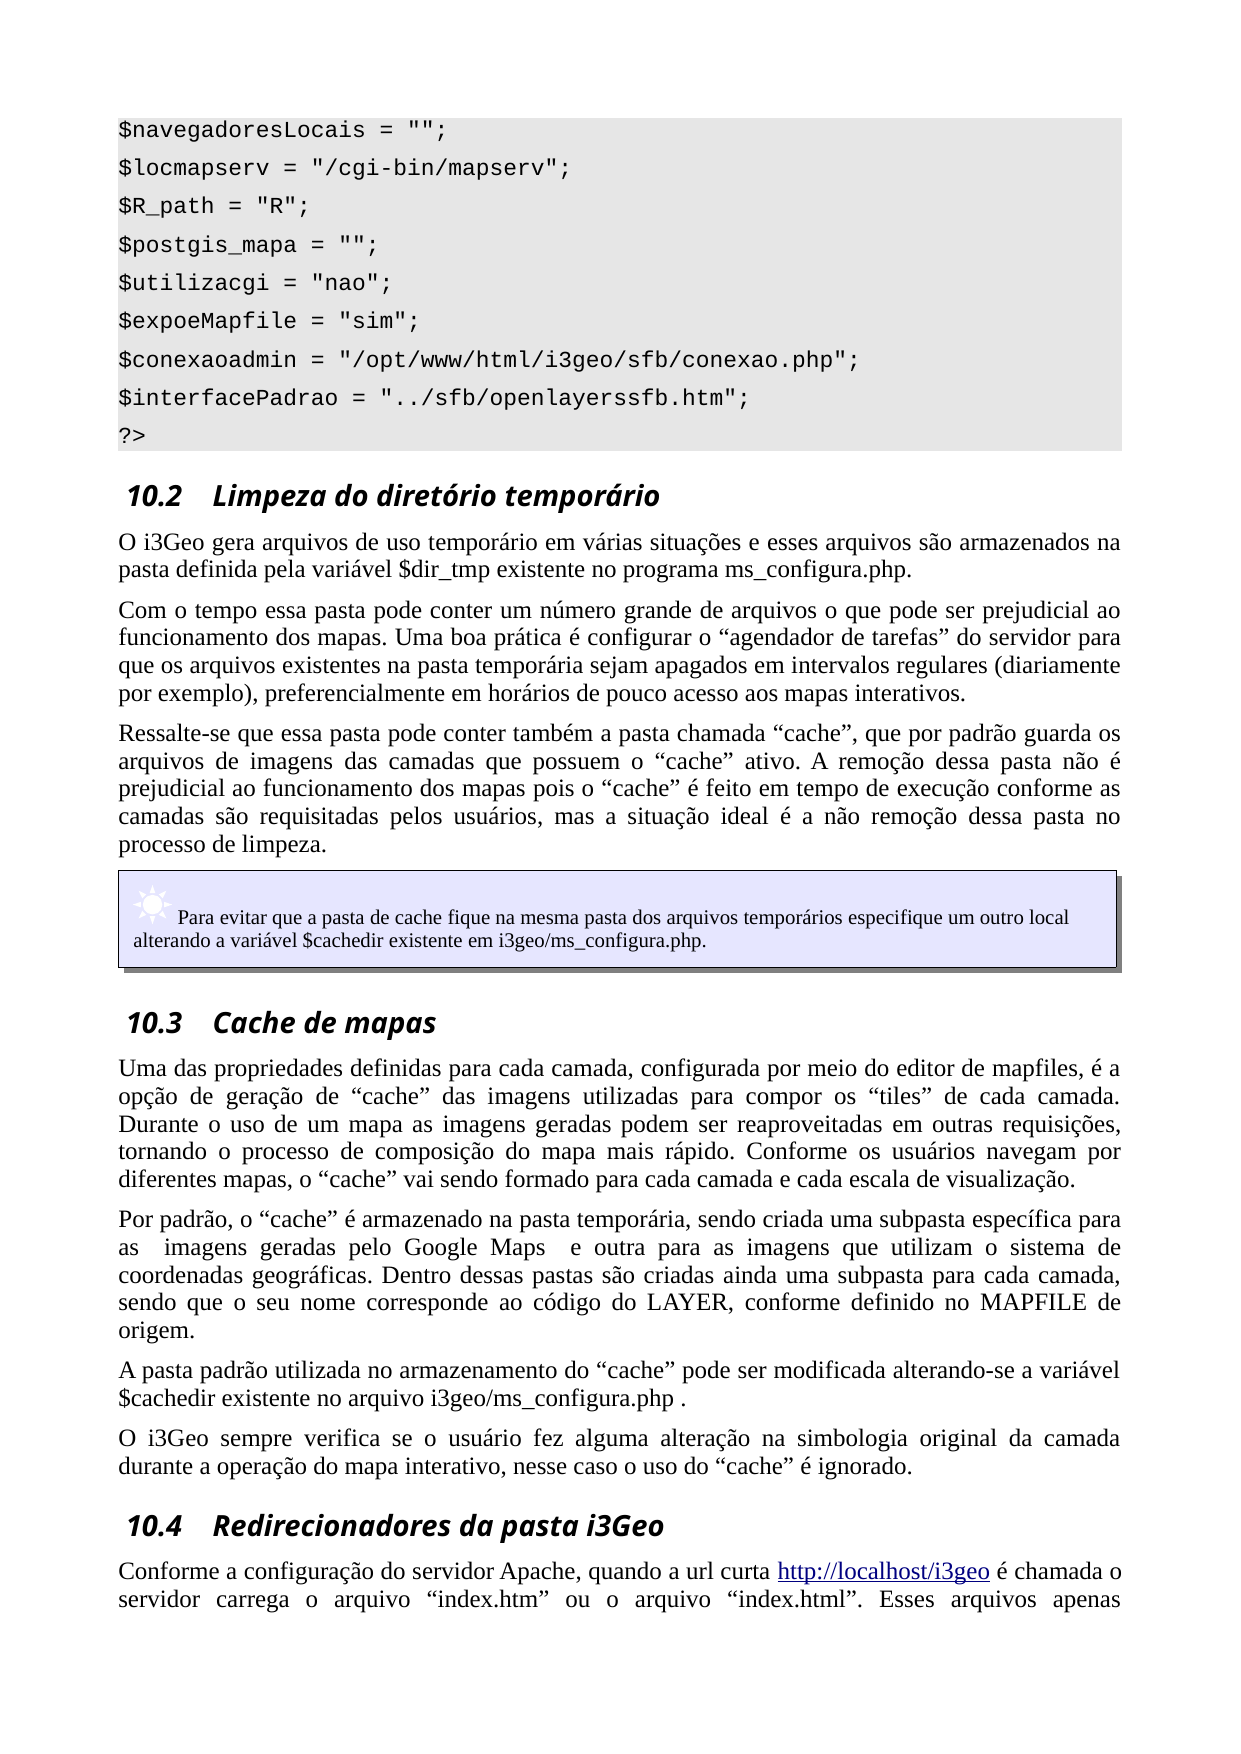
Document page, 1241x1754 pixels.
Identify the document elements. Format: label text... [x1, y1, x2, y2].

text $utilizacgi = "nao"; [118, 271, 1122, 297]
text $expoeMapfile = "sim"; [118, 310, 1122, 336]
text $postgis_mapa = ""; [118, 233, 1122, 259]
subtitle Redirecionadores da pasta i3Geo [118, 1505, 1122, 1544]
text O i3Geo gera arquivos de uso temporário em várias situações e esses arquivos são armazenados na pasta definida pela variável $dir_tmp existente no programa ms_configura.php. [118, 528, 1122, 583]
picture [149, 916, 156, 925]
picture [133, 901, 141, 908]
text Uma das propriedades definidas para cada camada, configurada por meio do editor de mapfiles, é a opção de geração de “cache” das imagens utilizadas para compor os “tiles” de cada camada. Durante o uso de um mapa as imagens geradas podem ser reaproveitadas em outras requisições, tornando o processo de composição do mapa mais rápido. Conforme os usuários navegam por diferentes mapas, o “cache” vai sendo formado para cada camada e cada escala de visualização. [118, 1054, 1122, 1193]
text Ressalte-se que essa pasta pode conter também a pasta chamada “cache”, que por padrão guarda os arquivos de imagens das camadas que possuem o “cache” ativo. A remoção dessa pasta não é prejudicial ao funcionamento dos mapas pois o “cache” é feito em tempo de execução conforme as camadas são requisitadas pelos usuários, mas a situação ideal é a não remoção dessa pasta no processo de limpeza. [118, 719, 1122, 858]
text Com o tempo essa pasta pode conter um número grande de arquivos o que pode ser prejudicial ao funcionamento dos mapas. Uma boa prática é configurar o “agendador de tarefas” do servidor para que os arquivos existentes na pasta temporária sejam apagados em intervalos regulares (diariamente por exemplo), preferencialmente em horários de pouco acesso aos mapas interativos. [118, 596, 1122, 707]
picture [164, 901, 173, 908]
text A pasta padrão utilizada no armazenamento do “cache” pode ser modificada alterando-se a variável $cachedir existente no arquivo i3geo/ms_configura.php . [118, 1356, 1122, 1412]
text Para evitar que a pasta de cache fique na mesma pasta dos arquivos temporários especifique um outro local alterando a variável $cachedir existente em i3geo/ms_configura.php. [119, 871, 1116, 967]
text $interfacePadrao = "../sfb/openlayerssfb.htm"; [118, 386, 1122, 412]
text O i3Geo sempre verifica se o usuário fez alguma alteração na simbologia original da camada durante a operação do mapa interativo, nesse caso o uso do “cache” é ignorado. [118, 1424, 1122, 1480]
picture [138, 885, 167, 919]
text $navegadoresLocais = ""; [118, 118, 1122, 144]
subtitle Limpeza do diretório temporário [118, 476, 1122, 515]
text $R_path = "R"; [118, 195, 1122, 221]
subtitle Cache de mapas [118, 1002, 1122, 1042]
text $locmapserv = "/cgi-bin/mapserv"; [118, 156, 1122, 182]
text Conforme a configuração do servidor Apache, quando a url curta http://localhost/i3geo é chamada o servidor carrega o arquivo “index.htm” ou o arquivo “index.html”. Esses arquivos apenas [118, 1557, 1122, 1612]
text Por padrão, o “cache” é armazenado na pasta temporária, sendo criada uma subpasta específica para as imagens geradas pelo Google Maps e outra para as imagens que utilizam o sistema de coordenadas geográficas. Dentro dessas pastas são criadas ainda uma subpasta para cada camada, sendo que o seu nome corresponde ao código do LAYER, conforme definido no MAPFILE de origem. [118, 1205, 1122, 1344]
text ?> [118, 425, 1122, 451]
text $conexaoadmin = "/opt/www/html/i3geo/sfb/conexao.php"; [118, 348, 1122, 374]
